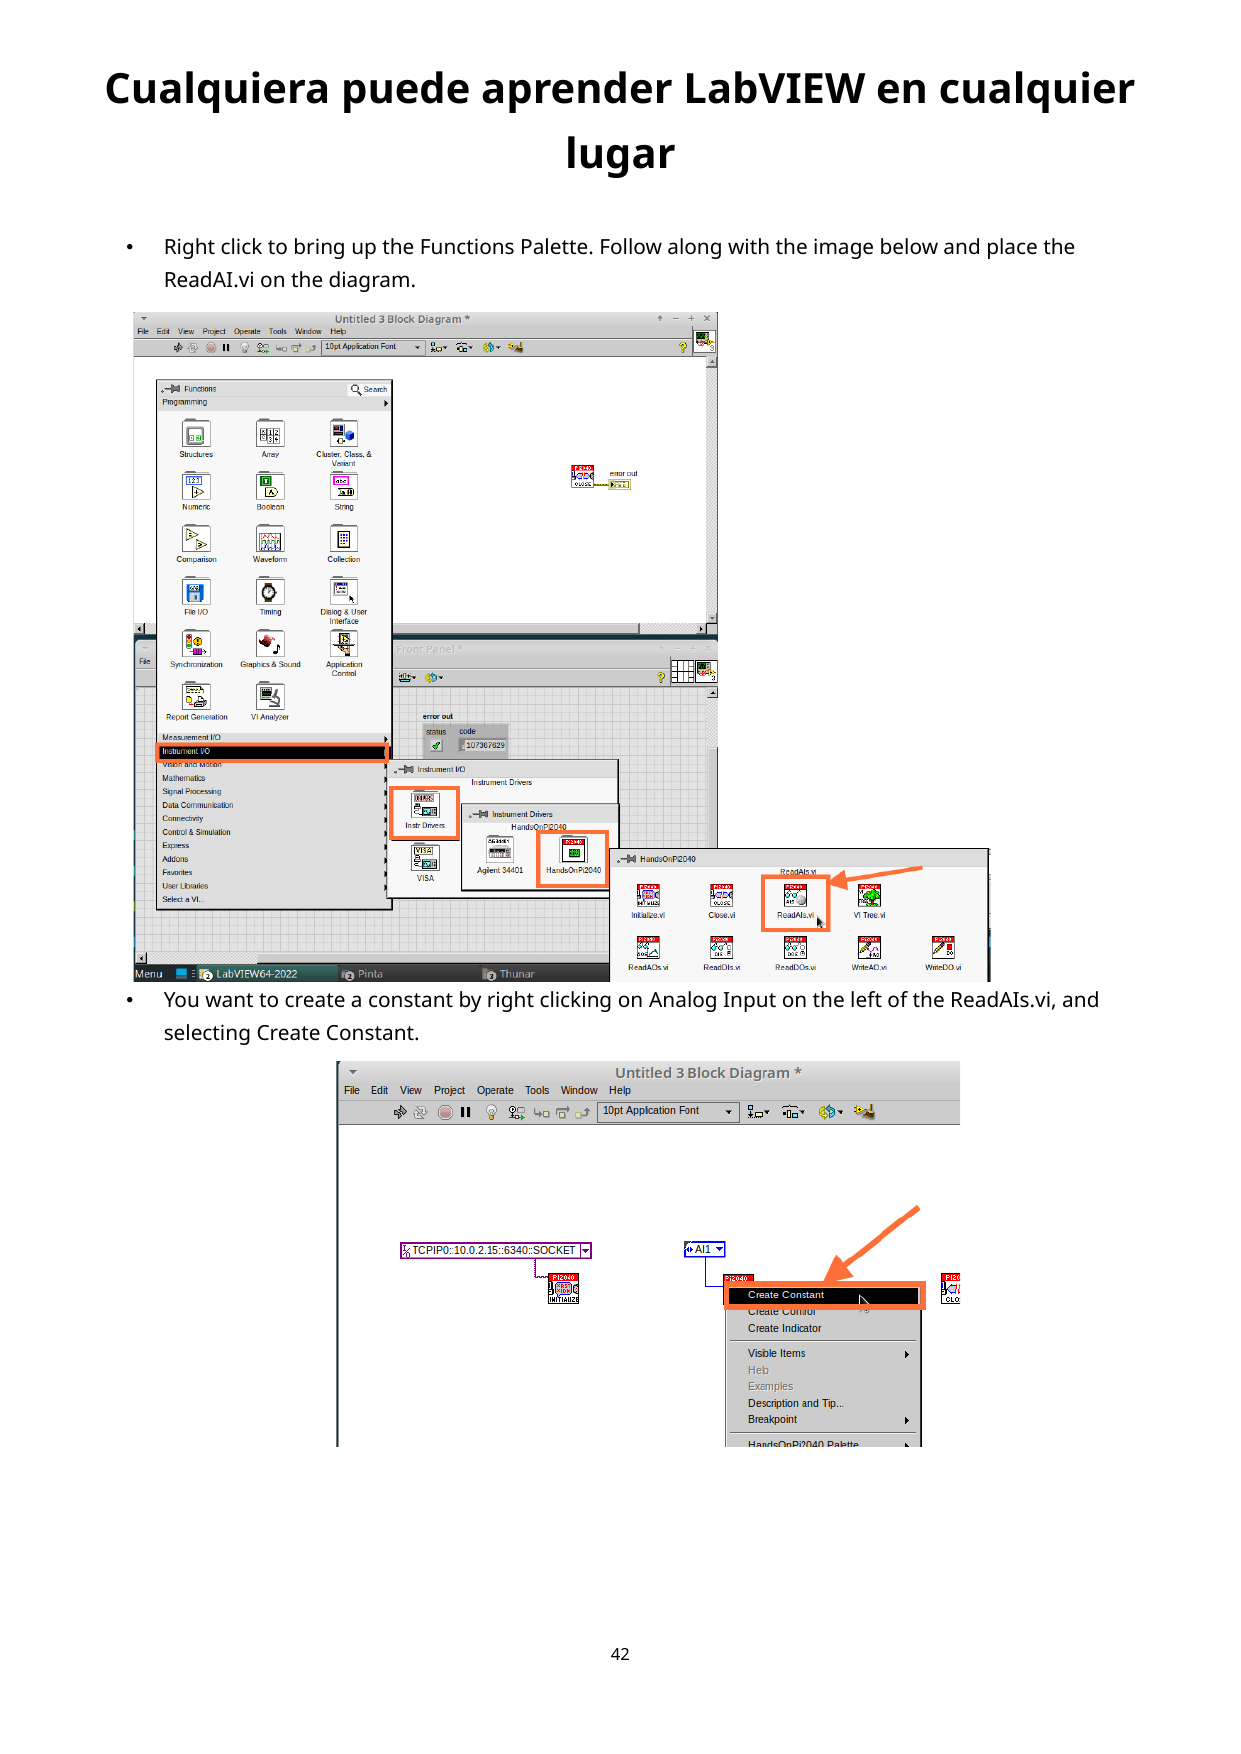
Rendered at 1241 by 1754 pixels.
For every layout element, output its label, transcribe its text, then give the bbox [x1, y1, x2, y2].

list You want to create a constant by right clicking on Analog Input on the left of the ReadAIs.vi, and selecting Create Constant. [126, 312, 1152, 1047]
list Right click to bring up the Functions Palette. Follow along with the image below and place the ReadAI.vi on the diagram. [126, 232, 1152, 293]
picture [336, 1061, 961, 1447]
picture [133, 312, 991, 982]
